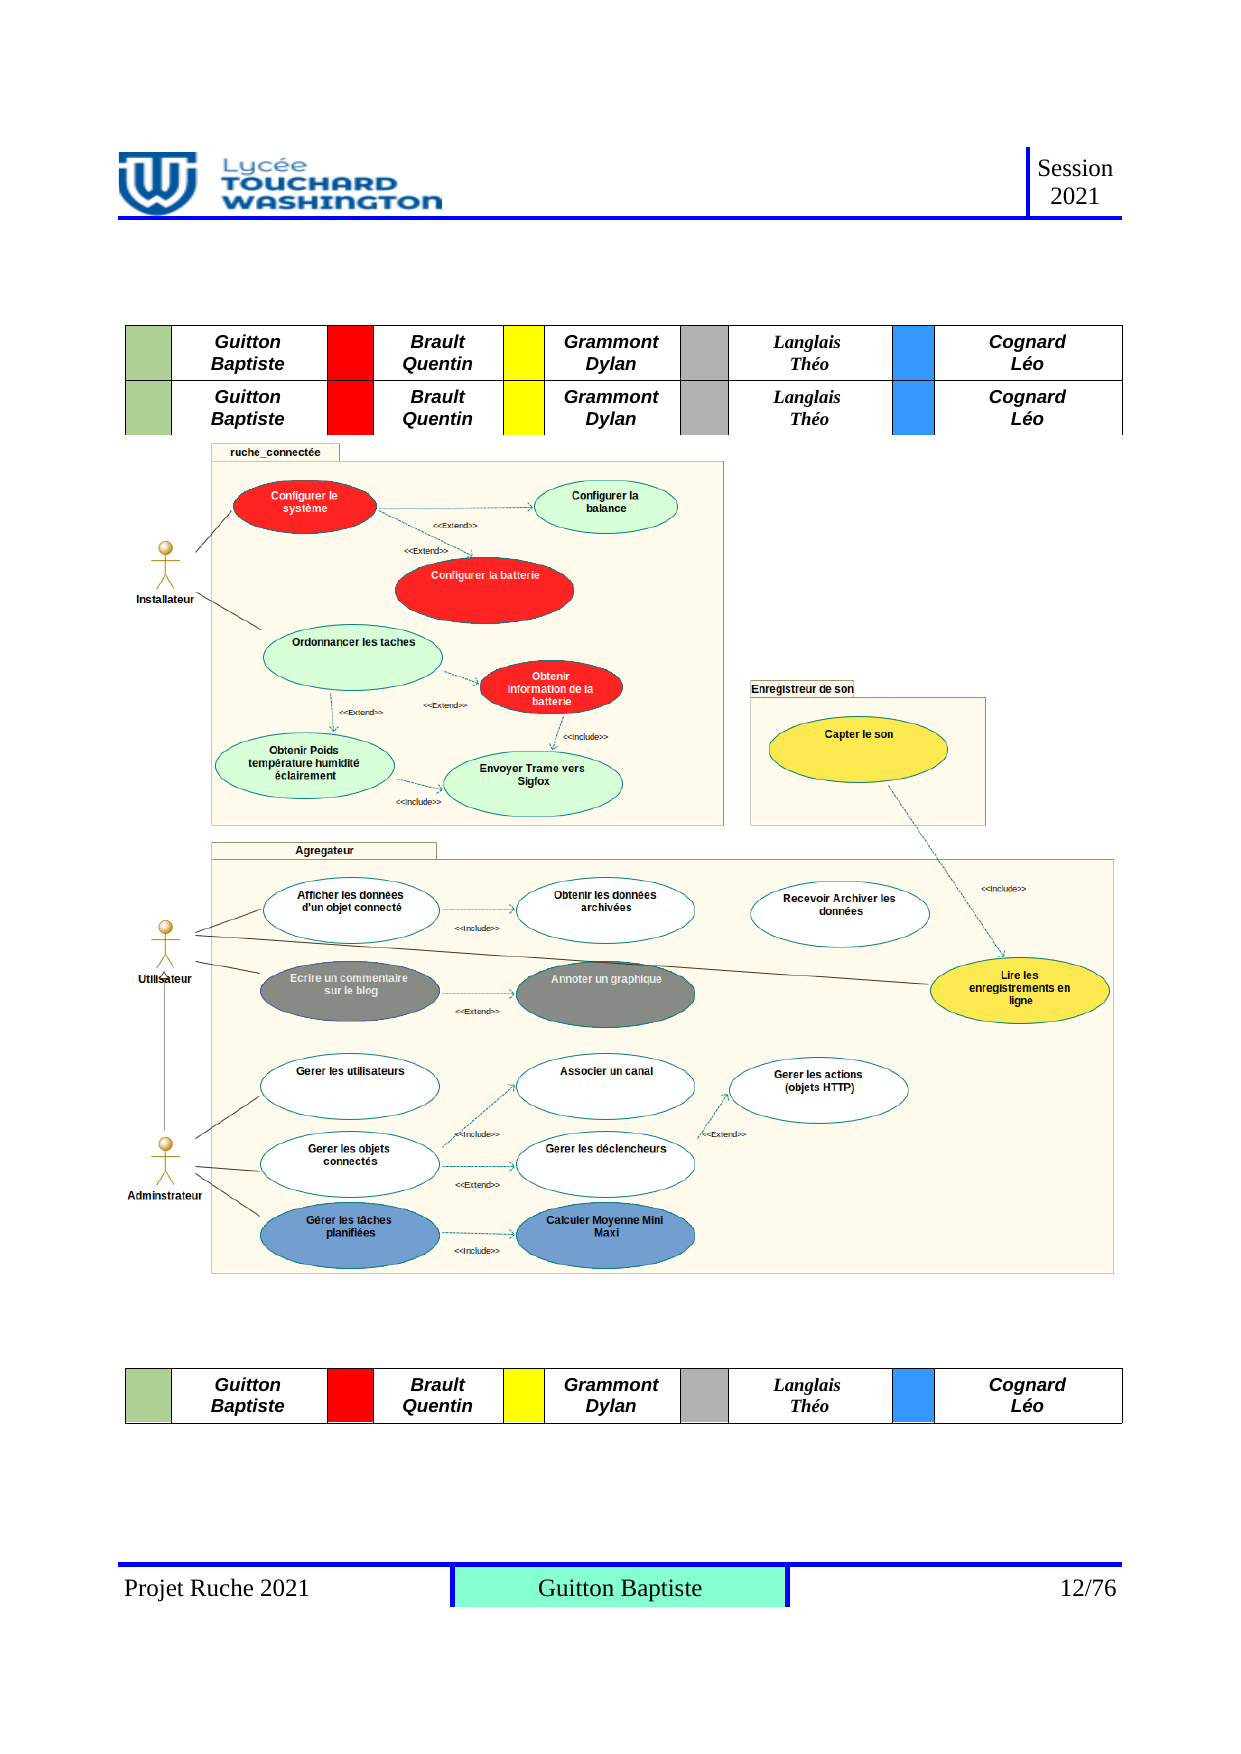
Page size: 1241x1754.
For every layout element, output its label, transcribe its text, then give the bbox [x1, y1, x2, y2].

table_header Langlais Théo [729, 326, 892, 380]
table_header [328, 326, 373, 380]
table_header Guitton Baptiste [172, 381, 327, 435]
table_header [681, 326, 728, 380]
table_header [504, 326, 544, 380]
table_header Langlais Théo [729, 381, 892, 435]
table_header Cognard Léo [935, 381, 1122, 435]
table_header Grammont Dylan [545, 381, 680, 435]
picture [118, 435, 1123, 1283]
table_header [504, 381, 544, 435]
table_header Brault Quentin [374, 381, 503, 435]
table_header Brault Quentin [374, 326, 503, 380]
table_header Grammont Dylan [545, 326, 680, 380]
table_header [328, 381, 373, 435]
table_header [893, 381, 934, 435]
picture [118, 152, 442, 216]
table_header [126, 326, 171, 380]
table_header [893, 1369, 934, 1422]
table_header [504, 1369, 544, 1422]
table_header [126, 1369, 171, 1422]
table_header [328, 1369, 373, 1422]
table_header Guitton Baptiste [172, 1369, 327, 1422]
table_header Langlais Théo [729, 1369, 892, 1422]
table_header [126, 381, 171, 435]
table_header [893, 326, 934, 380]
table_header Grammont Dylan [545, 1369, 680, 1422]
table_header Brault Quentin [374, 1369, 503, 1422]
table_header [681, 381, 728, 435]
table_header Guitton Baptiste [172, 326, 327, 380]
table_header Cognard Léo [935, 326, 1122, 380]
table_header [681, 1369, 728, 1422]
table_header Cognard Léo [935, 1369, 1122, 1422]
